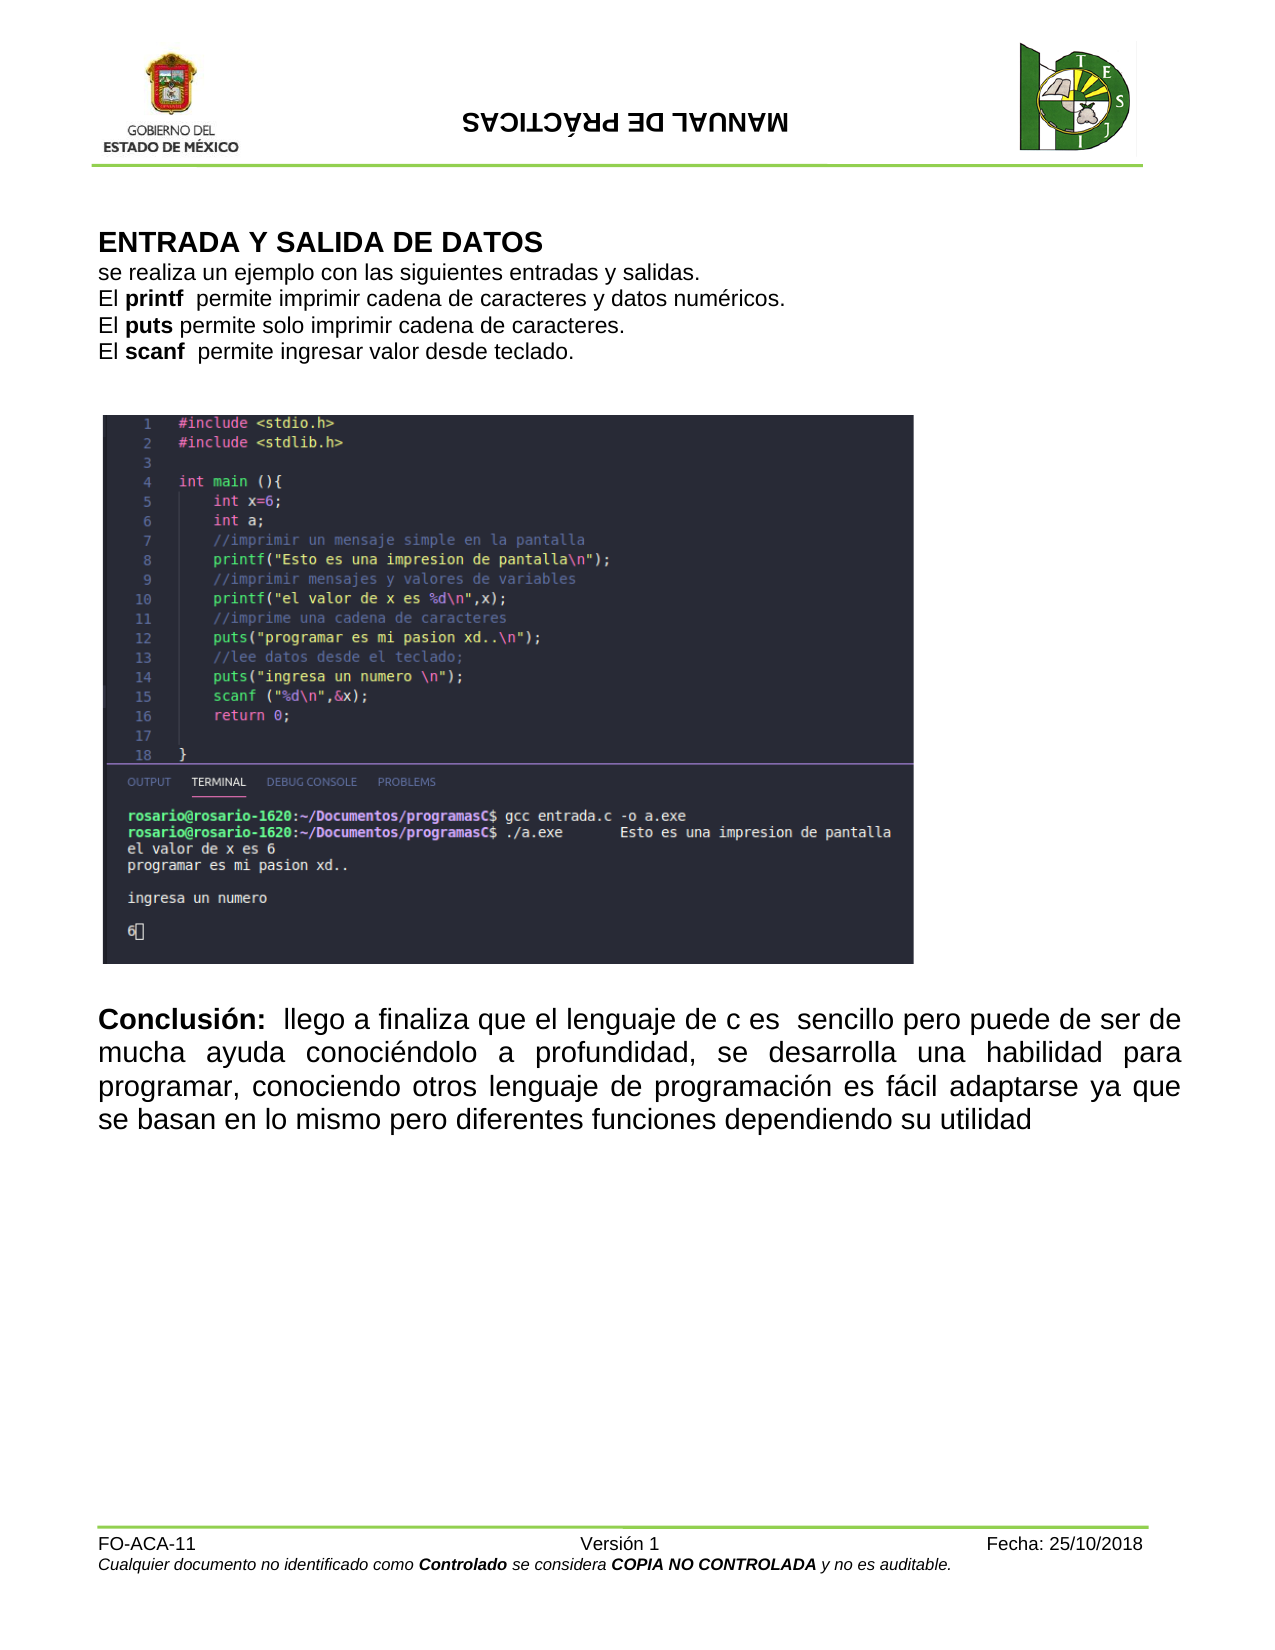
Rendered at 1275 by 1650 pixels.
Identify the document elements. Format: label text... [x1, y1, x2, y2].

text se realiza un ejemplo con las siguientes entradas y salidas. [98, 259, 1183, 285]
text El puts permite solo imprimir cadena de caracteres. [98, 312, 1183, 338]
picture [102, 415, 914, 964]
picture [95, 42, 241, 161]
text ENTRADA Y SALIDA DE DATOS [98, 226, 1183, 259]
text El printf permite imprimir cadena de caracteres y datos numéricos. [98, 285, 1183, 312]
text El scanf permite ingresar valor desde teclado. [98, 338, 1183, 364]
picture [1018, 41, 1137, 157]
text Conclusión: llego a finaliza que el lenguaje de c es sencillo pero puede de ser de mucha ayuda conociéndolo a profundidad, se desarrolla una habilidad para programar, conociendo otros lenguaje de programación es fácil adaptarse ya que se basan en lo mismo pero diferentes funciones dependiendo su utilidad [98, 1002, 1183, 1136]
